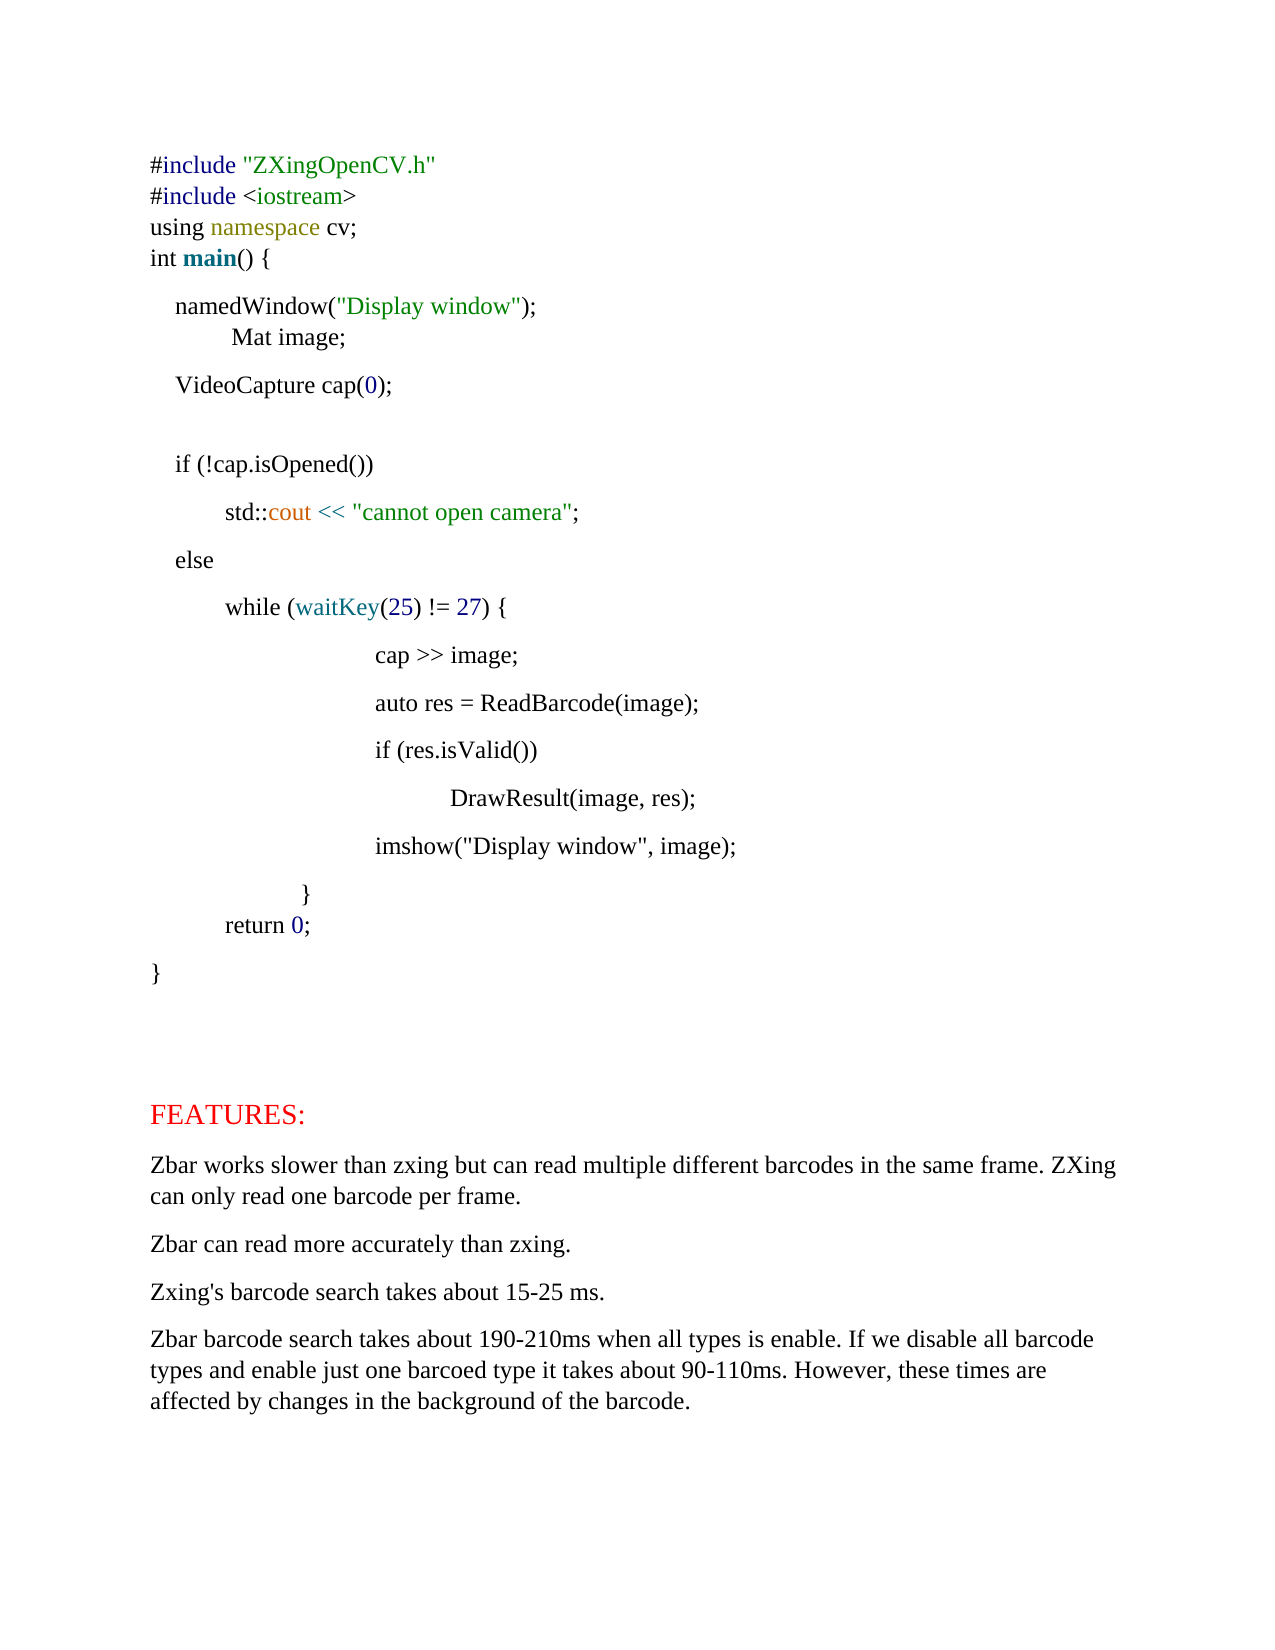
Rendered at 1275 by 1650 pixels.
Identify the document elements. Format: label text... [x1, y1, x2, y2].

text auto res = ReadBarcode(image); [150, 688, 1125, 717]
text Zbar works slower than zxing but can read multiple different barcodes in the same frame. ZXing can only read one barcode per frame. [150, 1150, 1125, 1210]
text else [150, 545, 1125, 573]
text } return 0; [150, 879, 1125, 939]
text namedWindow("Display window"); Mat image; [150, 291, 1125, 351]
text if (!cap.isOpened()) [150, 418, 1125, 478]
text FEATURES: [150, 1097, 1125, 1131]
text imshow("Display window", image); [150, 831, 1125, 860]
text cap >> image; [150, 640, 1125, 669]
text #include "ZXingOpenCV.h" #include <iostream> using namespace cv; int main() { [150, 150, 1125, 272]
text Zxing's barcode search takes about 15-25 ms. [150, 1277, 1125, 1305]
text Zbar can read more accurately than zxing. [150, 1229, 1125, 1258]
text while (waitKey(25) != 27) { [150, 592, 1125, 621]
text if (res.isValid()) [150, 736, 1125, 764]
text std::cout << "cannot open camera"; [150, 497, 1125, 526]
text DrawResult(image, res); [375, 783, 1125, 812]
text } [150, 958, 1125, 986]
text Zbar barcode search takes about 190-210ms when all types is enable. If we disable all barcode types and enable just one barcoed type it takes about 90-110ms. However, these times are affected by changes in the background of the barcode. [150, 1324, 1125, 1415]
text VideoCapture cap(0); [150, 370, 1125, 399]
